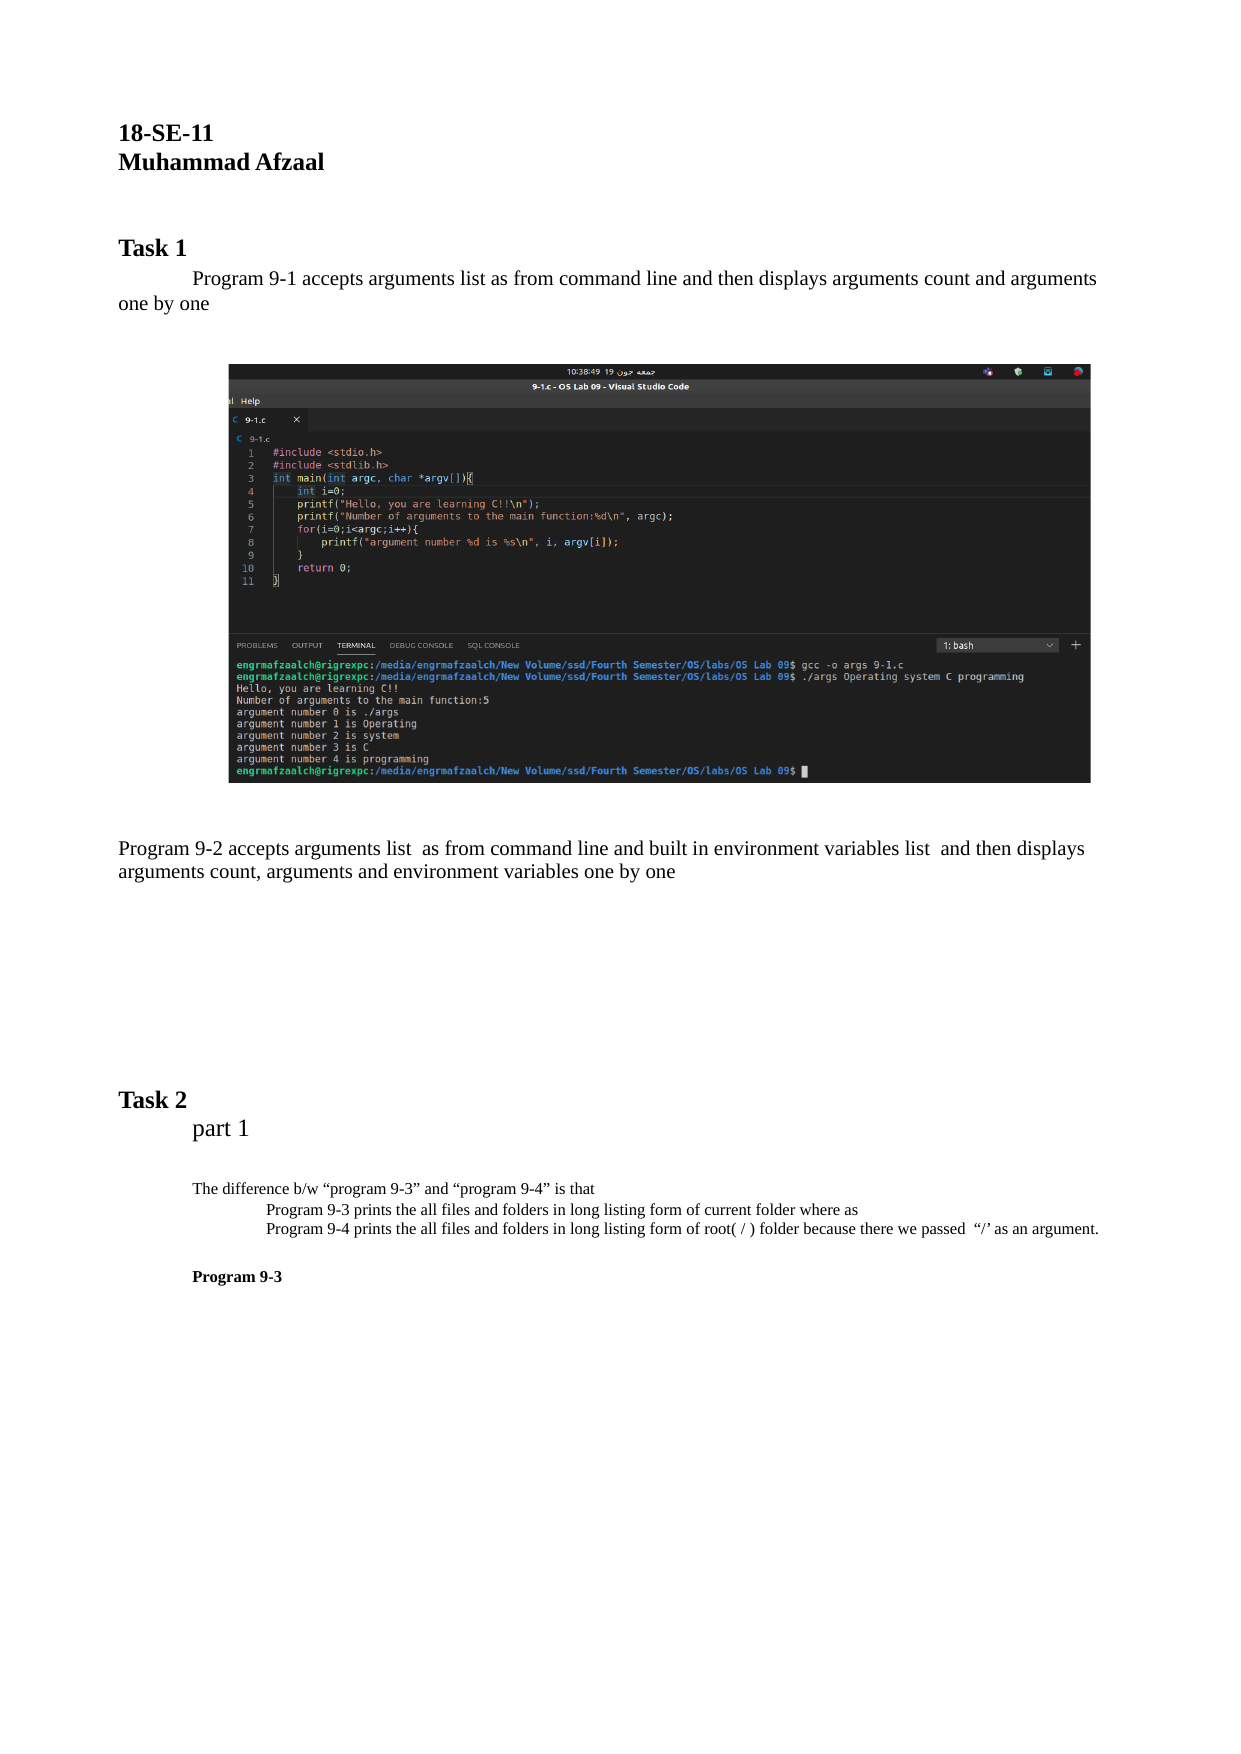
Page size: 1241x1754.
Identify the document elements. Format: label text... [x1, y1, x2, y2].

text Program 9-3 prints the all files and folders in long listing form of current folder where as [118, 1200, 1122, 1219]
text Task 2 [118, 1085, 1122, 1113]
text Muhammad Afzaal [118, 147, 1122, 176]
text The difference b/w “program 9-3” and “program 9-4” is that [118, 1171, 1122, 1200]
text Program 9-3 [118, 1267, 1122, 1286]
text Program 9-2 accepts arguments list as from command line and built in environment variables list and then displays arguments count, arguments and environment variables one by one [118, 835, 1122, 883]
text 18-SE-11 [118, 118, 1122, 147]
picture [228, 364, 509, 783]
text Task 1 [118, 233, 1122, 262]
text part 1 [118, 1113, 1122, 1142]
text Program 9-4 prints the all files and folders in long listing form of root( / ) folder because there we passed “/’ as an argument. [118, 1219, 1122, 1238]
text Program 9-1 accepts arguments list as from command line and then displays arguments count and arguments one by one [118, 262, 1122, 315]
